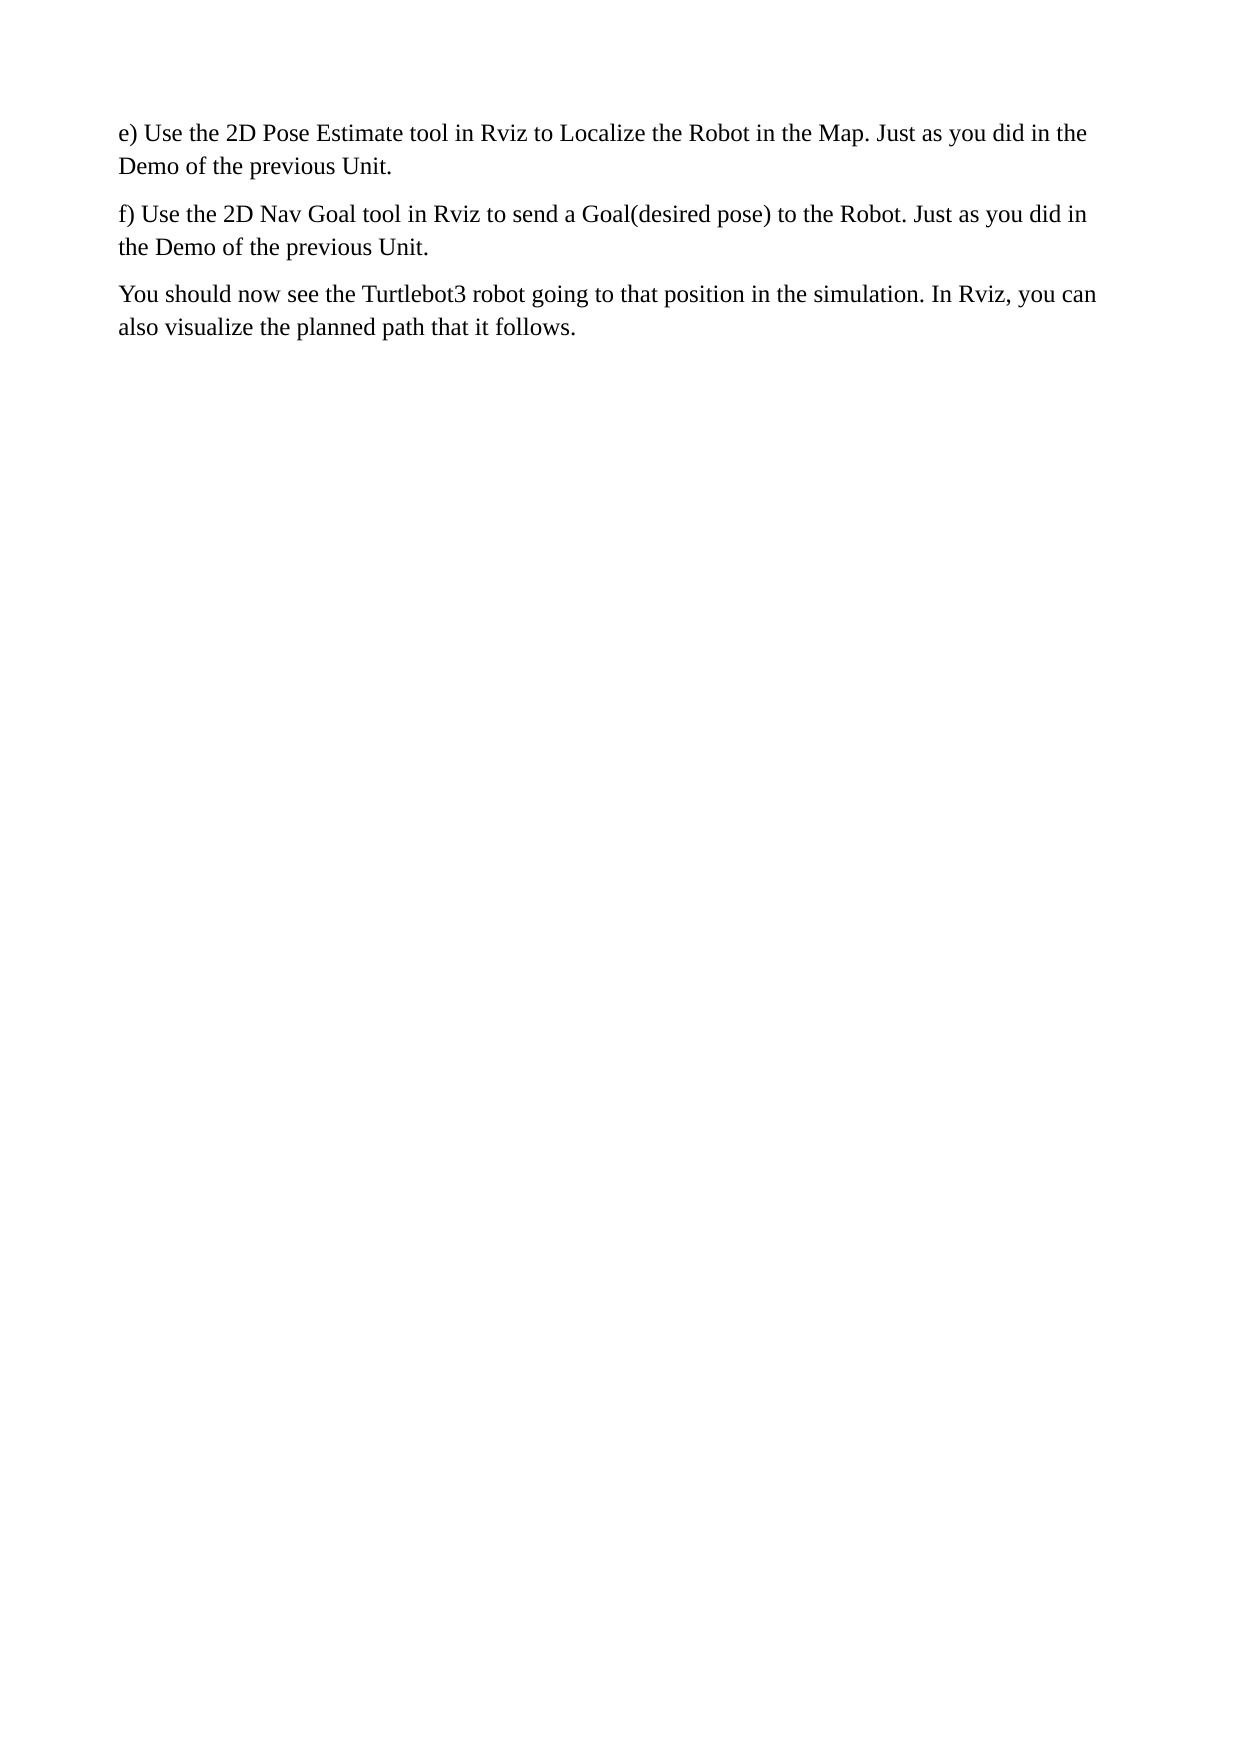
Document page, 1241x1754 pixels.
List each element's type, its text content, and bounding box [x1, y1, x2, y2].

text You should now see the Turtlebot3 robot going to that position in the simulation. In Rviz, you can also visualize the planned path that it follows. [118, 279, 1122, 341]
text e) Use the 2D Pose Estimate tool in Rviz to Localize the Robot in the Map. Just as you did in the Demo of the previous Unit. [118, 118, 1122, 180]
text f) Use the 2D Nav Goal tool in Rviz to send a Goal(desired pose) to the Robot. Just as you did in the Demo of the previous Unit. [118, 199, 1122, 261]
